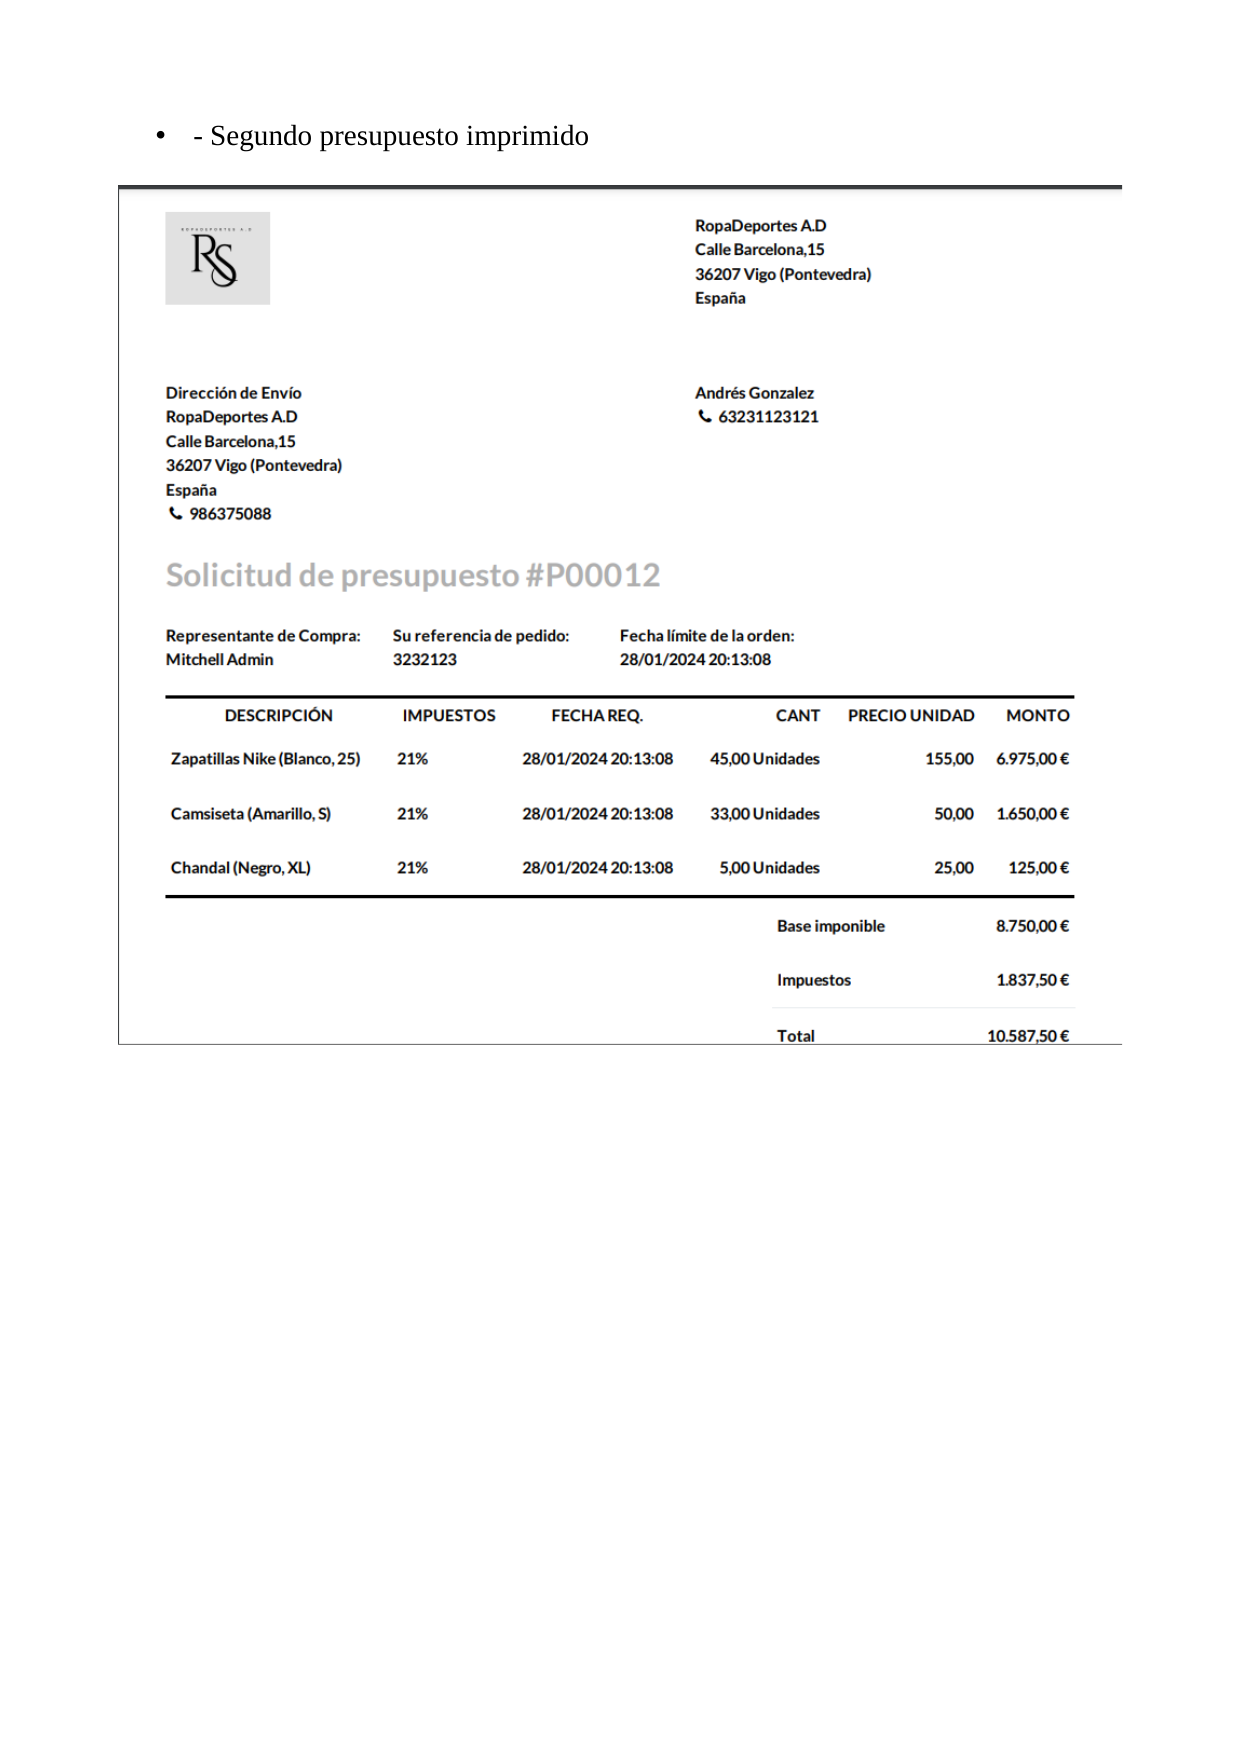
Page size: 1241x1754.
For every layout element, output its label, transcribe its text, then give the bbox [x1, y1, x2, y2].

picture [118, 185, 1123, 1045]
list - Segundo presupuesto imprimido [156, 118, 1122, 152]
